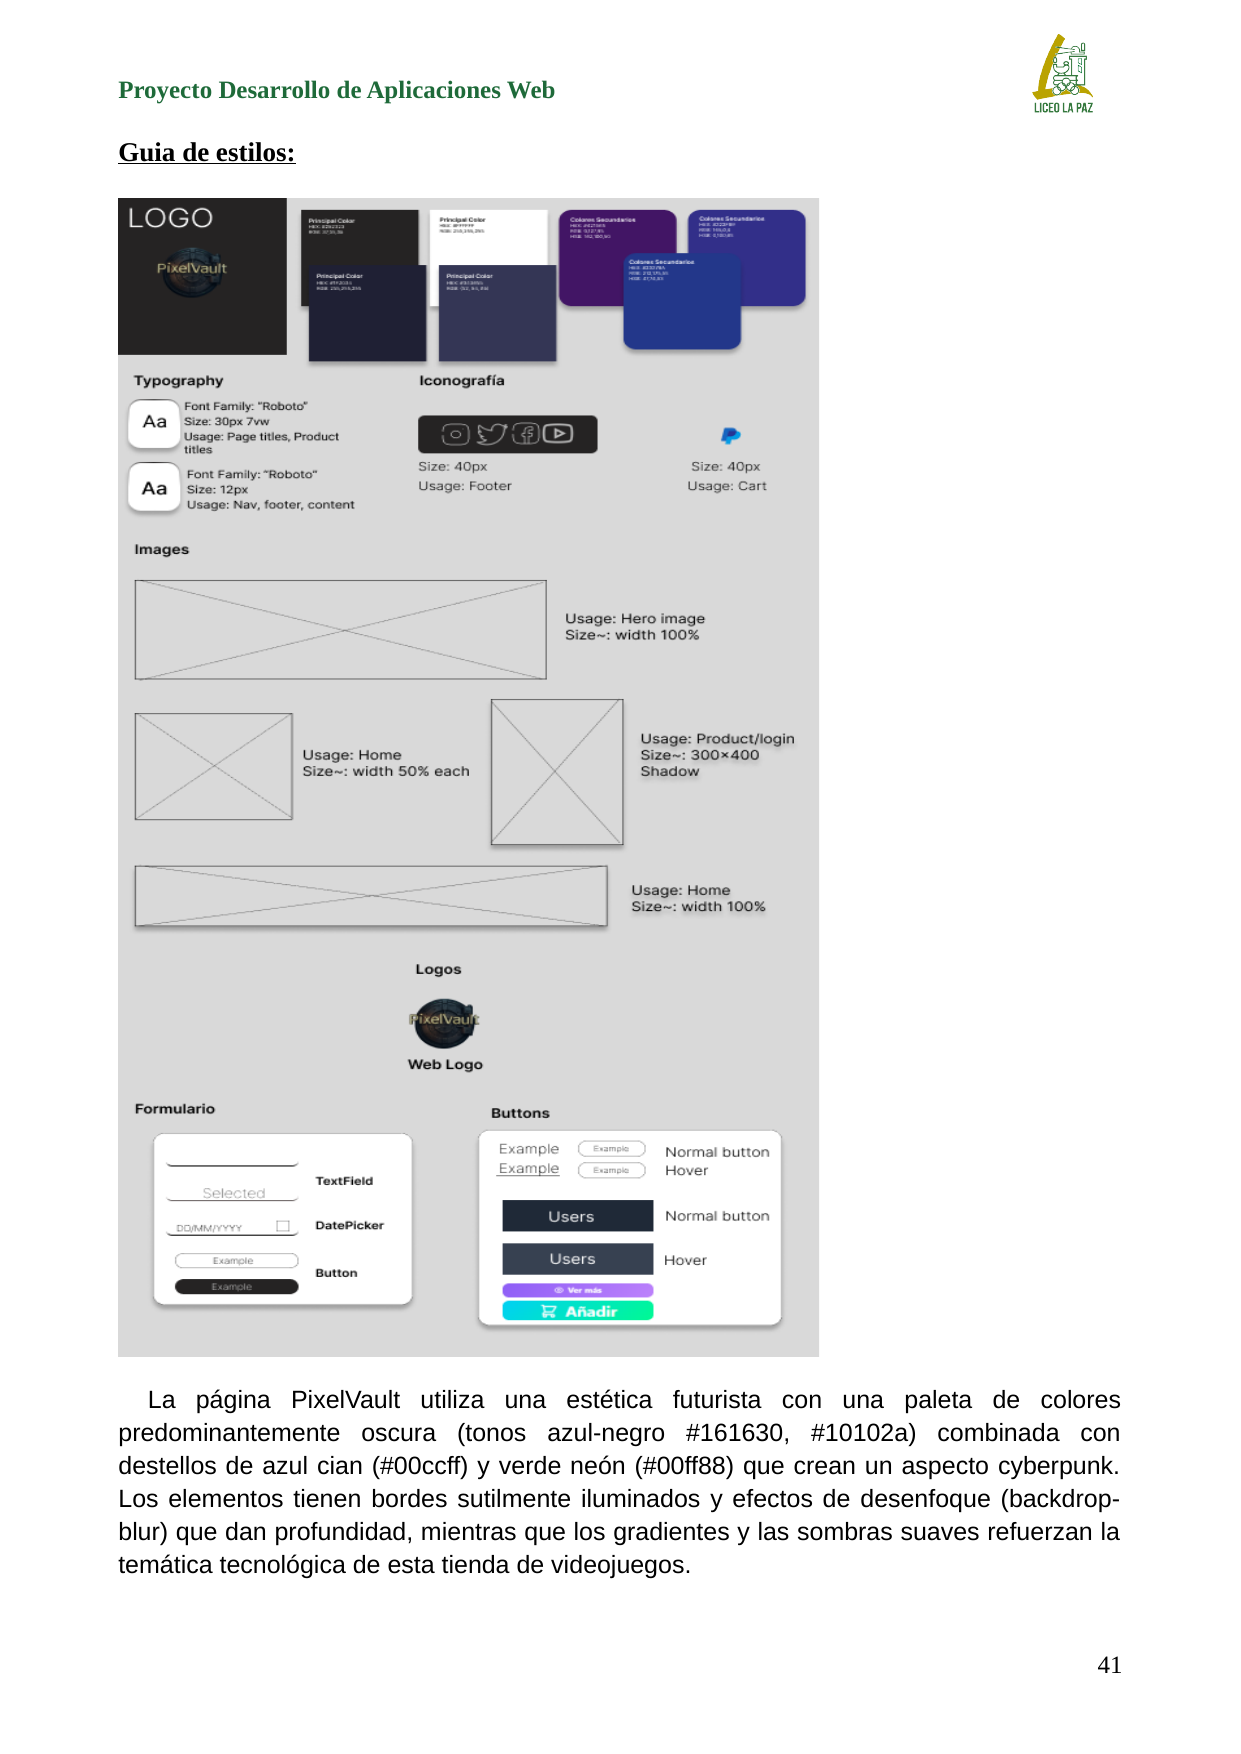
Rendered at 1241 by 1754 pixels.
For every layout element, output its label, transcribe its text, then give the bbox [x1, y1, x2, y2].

subtitle Guia de estilos: [118, 136, 1122, 167]
picture [1025, 26, 1100, 121]
text La página PixelVault utiliza una estética futurista con una paleta de colores predominantemente oscura (tonos azul-negro #161630, #10102a) combinada con destellos de azul cian (#00ccff) y verde neón (#00ff88) que crean un aspecto cyberpunk. Los elementos tienen bordes sutilmente iluminados y efectos de desenfoque (backdrop-blur) que dan profundidad, mientras que los gradientes y las sombras suaves refuerzan la temática tecnológica de esta tienda de videojuegos. [118, 1385, 1122, 1579]
picture [118, 198, 820, 1357]
